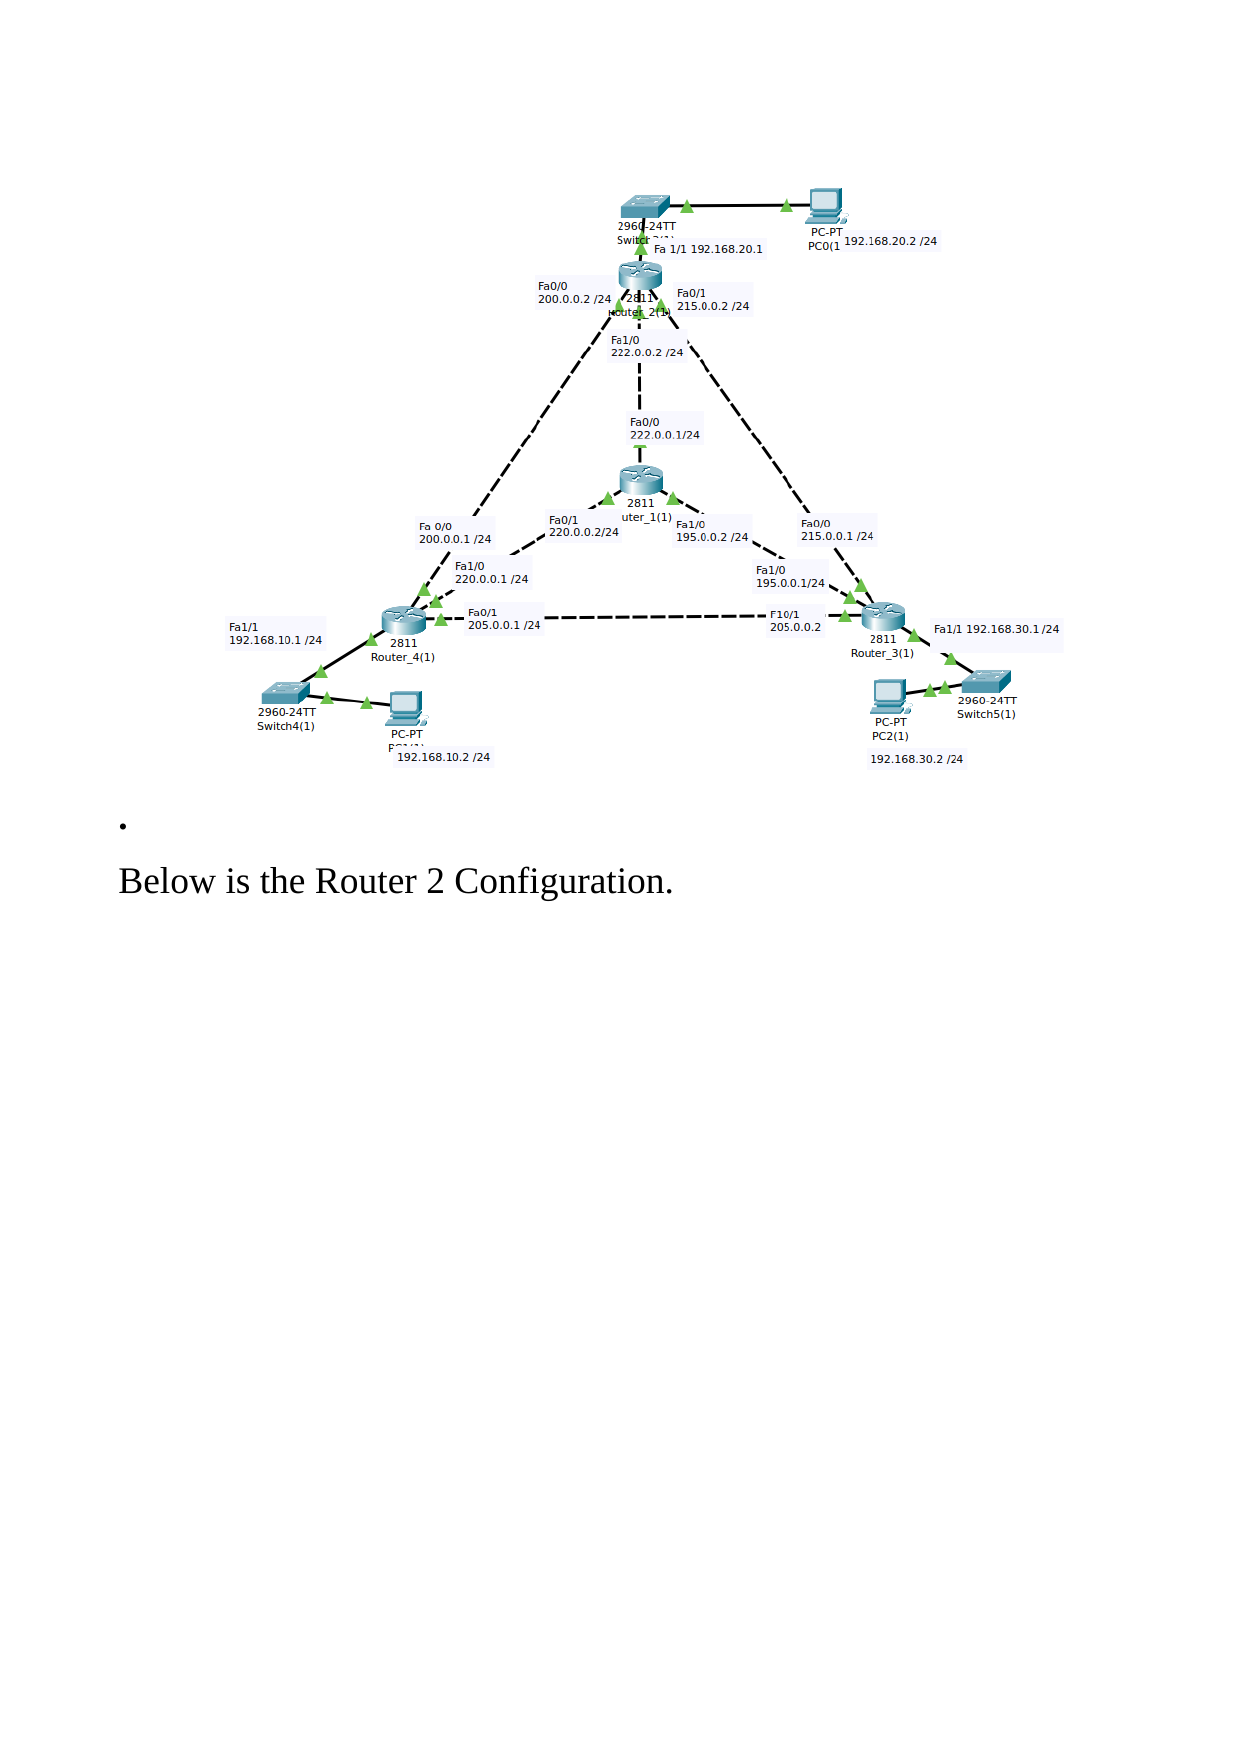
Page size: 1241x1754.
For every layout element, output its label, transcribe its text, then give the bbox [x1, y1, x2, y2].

text Below is the Router 2 Configuration. [118, 859, 1122, 902]
text . [118, 789, 1122, 838]
picture [118, 176, 1123, 789]
